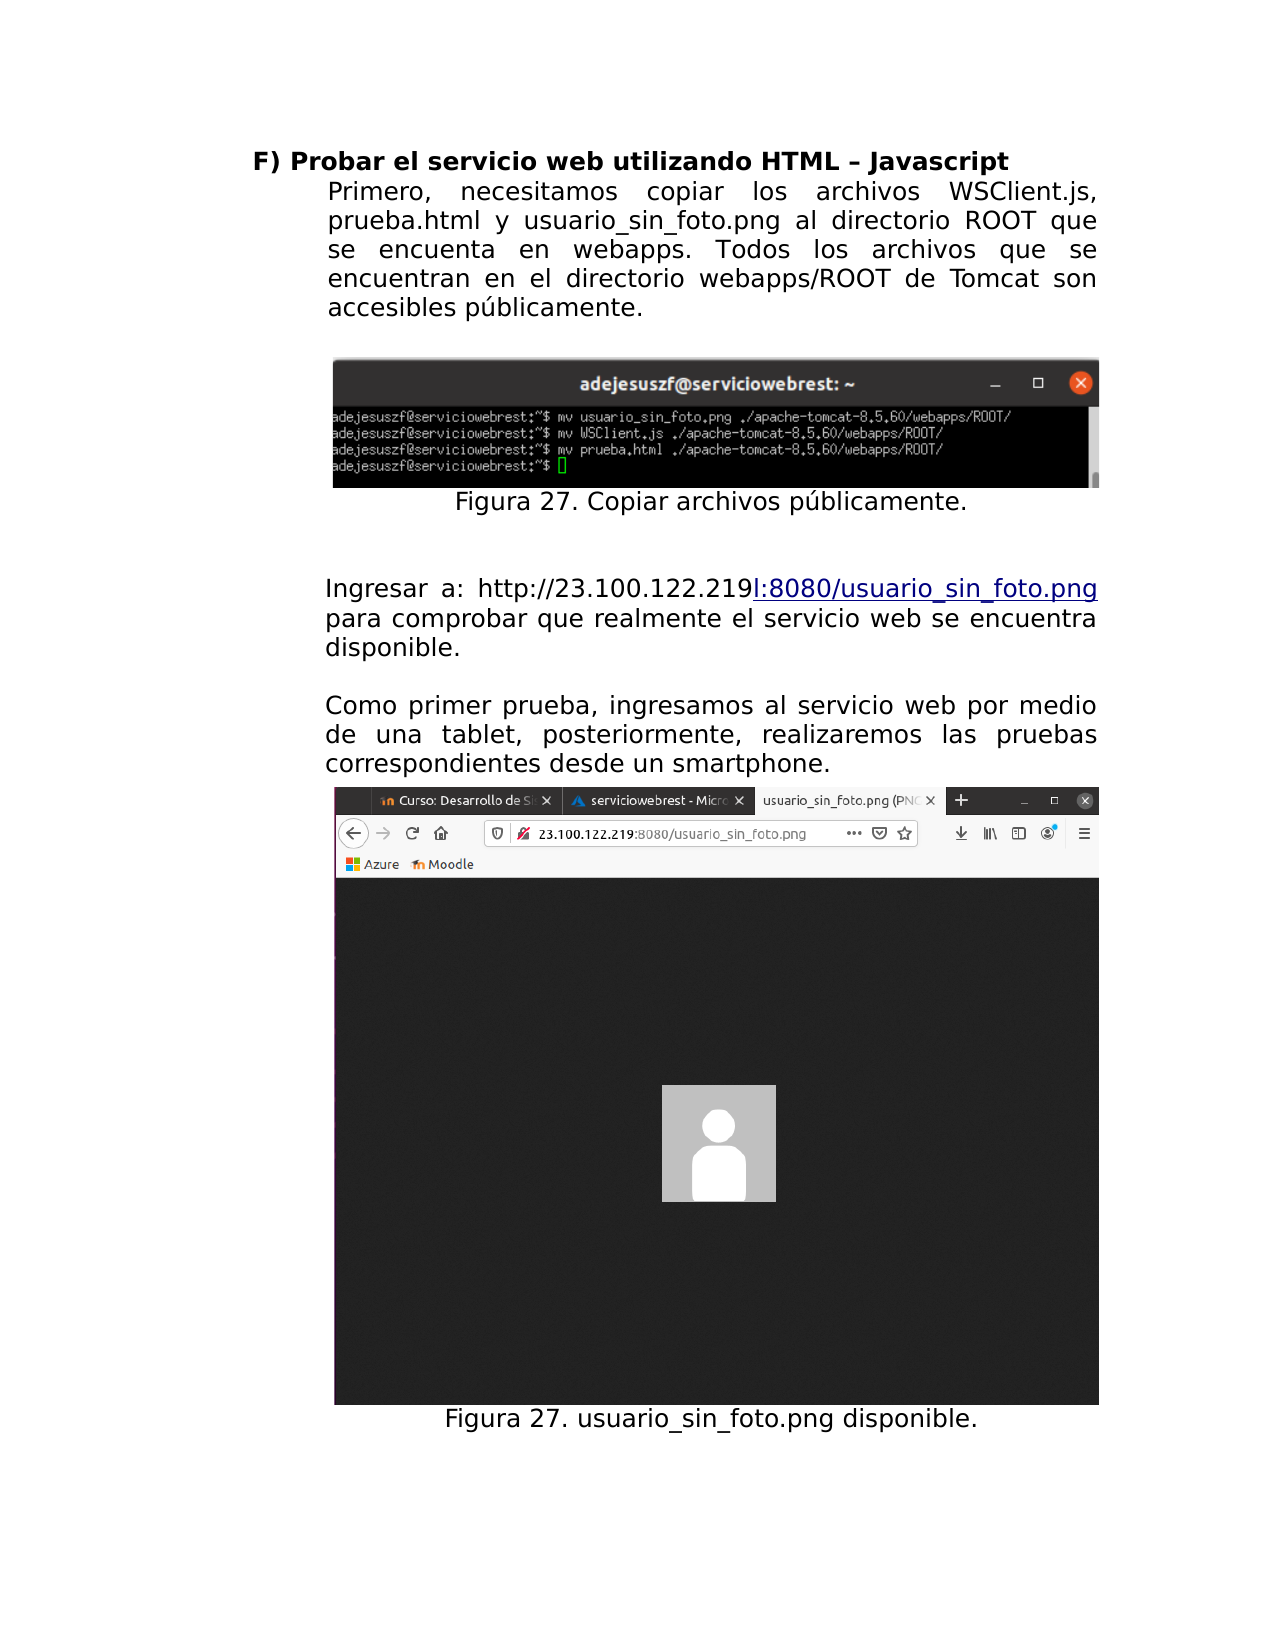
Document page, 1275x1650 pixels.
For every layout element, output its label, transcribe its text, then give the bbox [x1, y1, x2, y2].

list Probar el servicio web utilizando HTML – Javascript [252, 148, 1098, 177]
text Figura 27. usuario_sin_foto.png disponible. [325, 778, 1098, 1433]
text Como primer prueba, ingresamos al servicio web por medio de una tablet, posteriormente, realizaremos las pruebas correspondientes desde un smartphone. [325, 691, 1098, 778]
picture [498, 787, 1099, 1405]
list Primero, necesitamos copiar los archivos WSClient.js, prueba.html y usuario_sin_foto.png al directorio ROOT que se encuenta en webapps. Todos los archivos que se encuentran en el directorio webapps/ROOT de Tomcat son accesibles públicamente. [290, 177, 1098, 323]
text Figura 27. Copiar archivos públicamente. [325, 351, 1098, 516]
text Ingresar a: http://23.100.122.219l:8080/usuario_sin_foto.png para comprobar que realmente el servicio web se encuentra disponible. [325, 574, 1098, 662]
picture [644, 392, 1100, 488]
